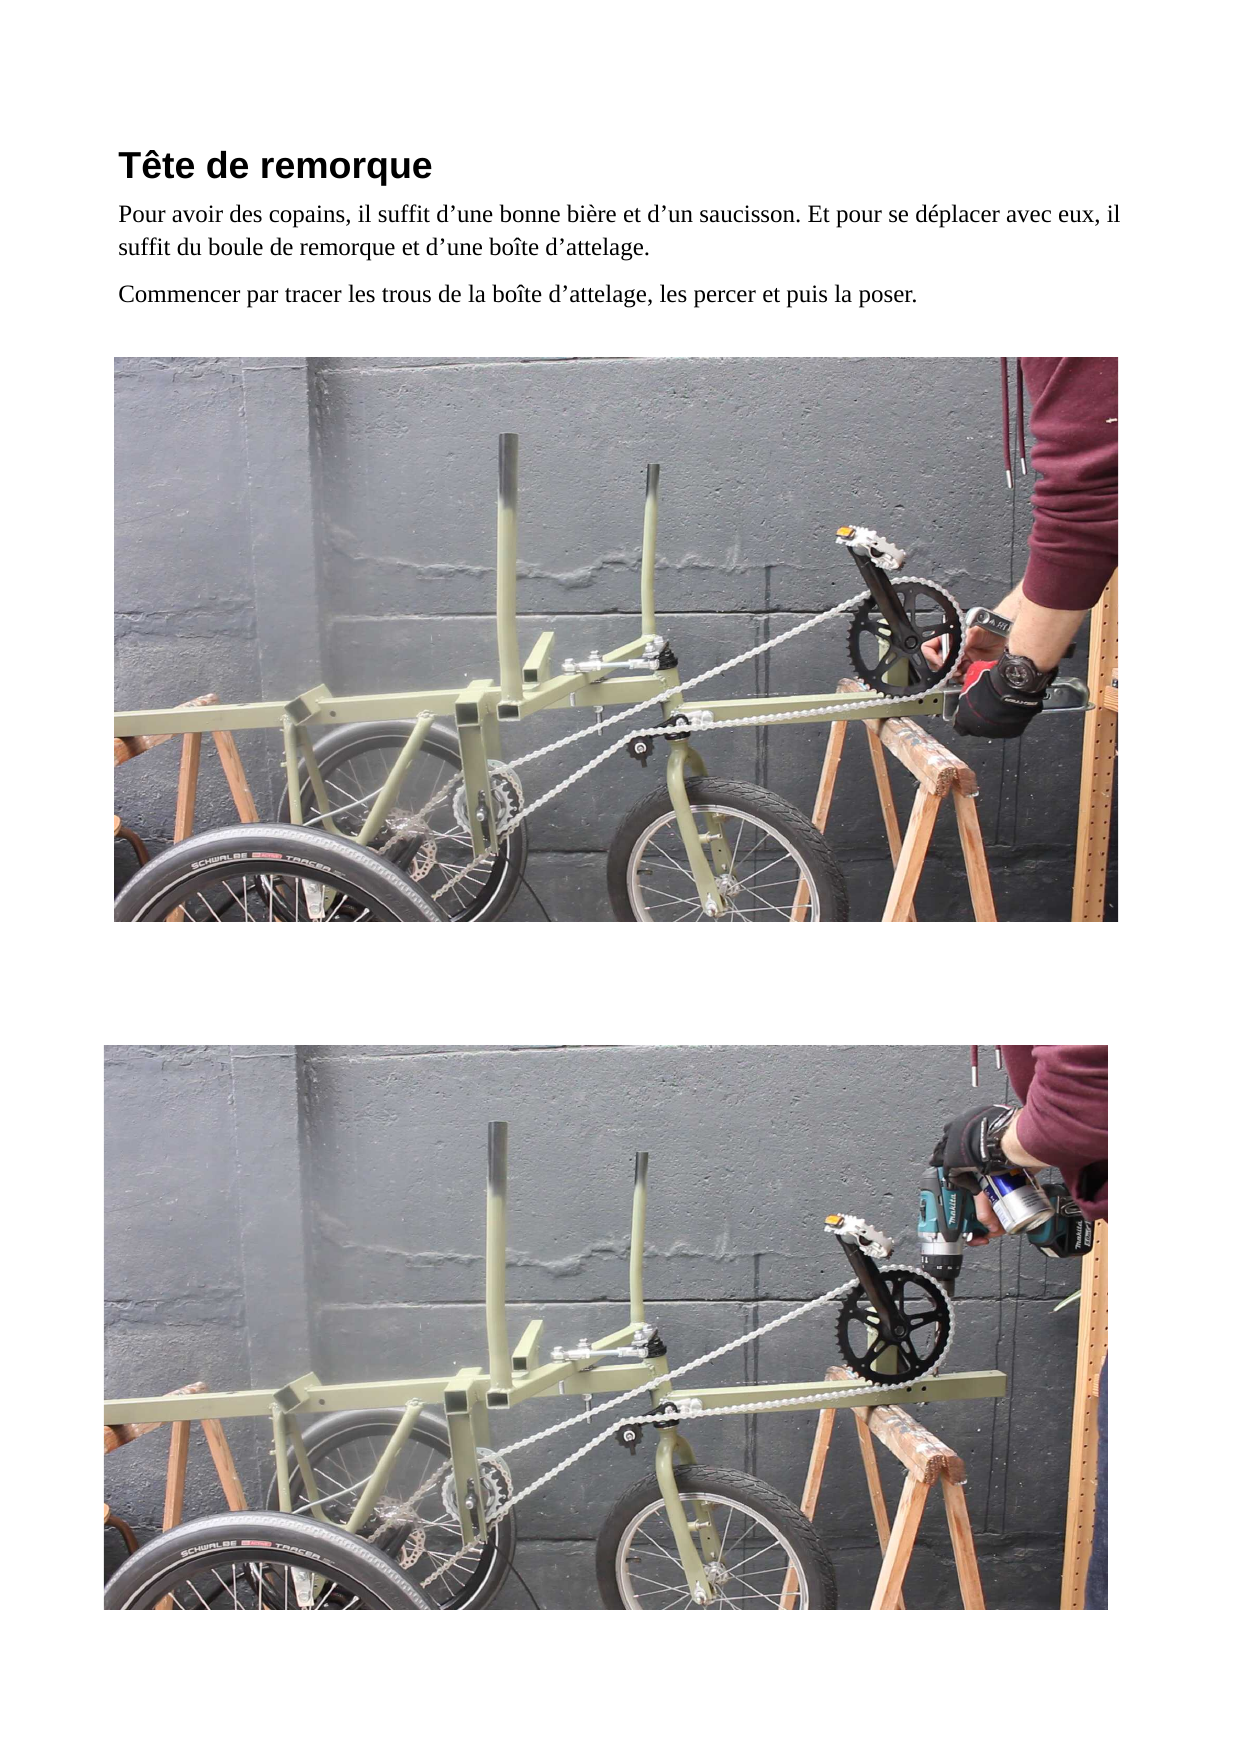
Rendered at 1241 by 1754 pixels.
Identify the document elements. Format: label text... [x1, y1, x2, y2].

text Pour avoir des copains, il suffit d’une bonne bière et d’un saucisson. Et pour se déplacer avec eux, il suffit du boule de remorque et d’une boîte d’attelage. [118, 199, 1122, 261]
text Commencer par tracer les trous de la boîte d’attelage, les percer et puis la poser. [118, 279, 1122, 308]
subtitle Tête de remorque [118, 143, 1122, 186]
picture [114, 357, 1119, 922]
picture [103, 1045, 1108, 1610]
